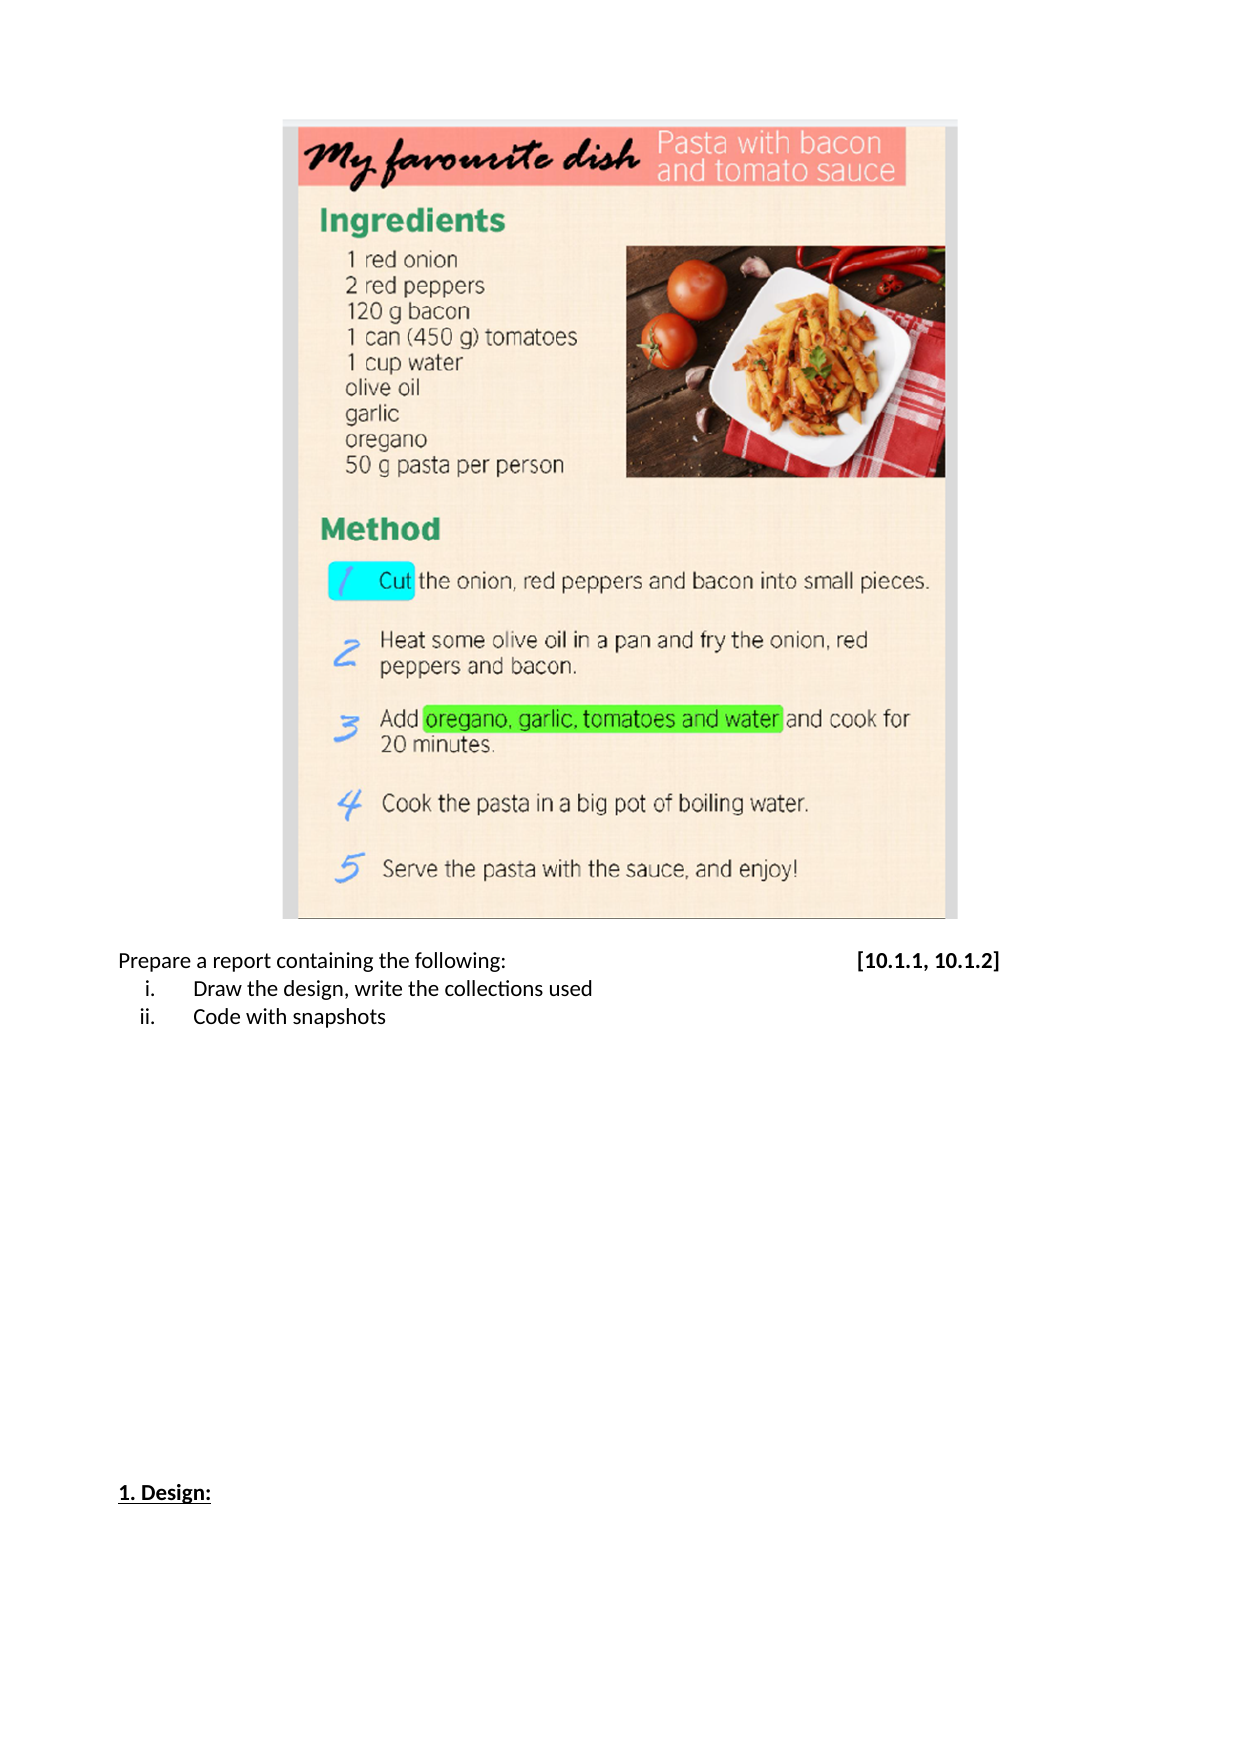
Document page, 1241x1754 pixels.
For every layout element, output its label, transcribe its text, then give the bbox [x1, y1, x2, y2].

list Code with snapshots [156, 1002, 1122, 1030]
picture [282, 118, 958, 919]
list 1. Design: [118, 1478, 1122, 1507]
text Prepare a report containing the following: [10.1.1, 10.1.2] [118, 946, 1122, 974]
list Draw the design, write the collections used [156, 974, 1122, 1002]
